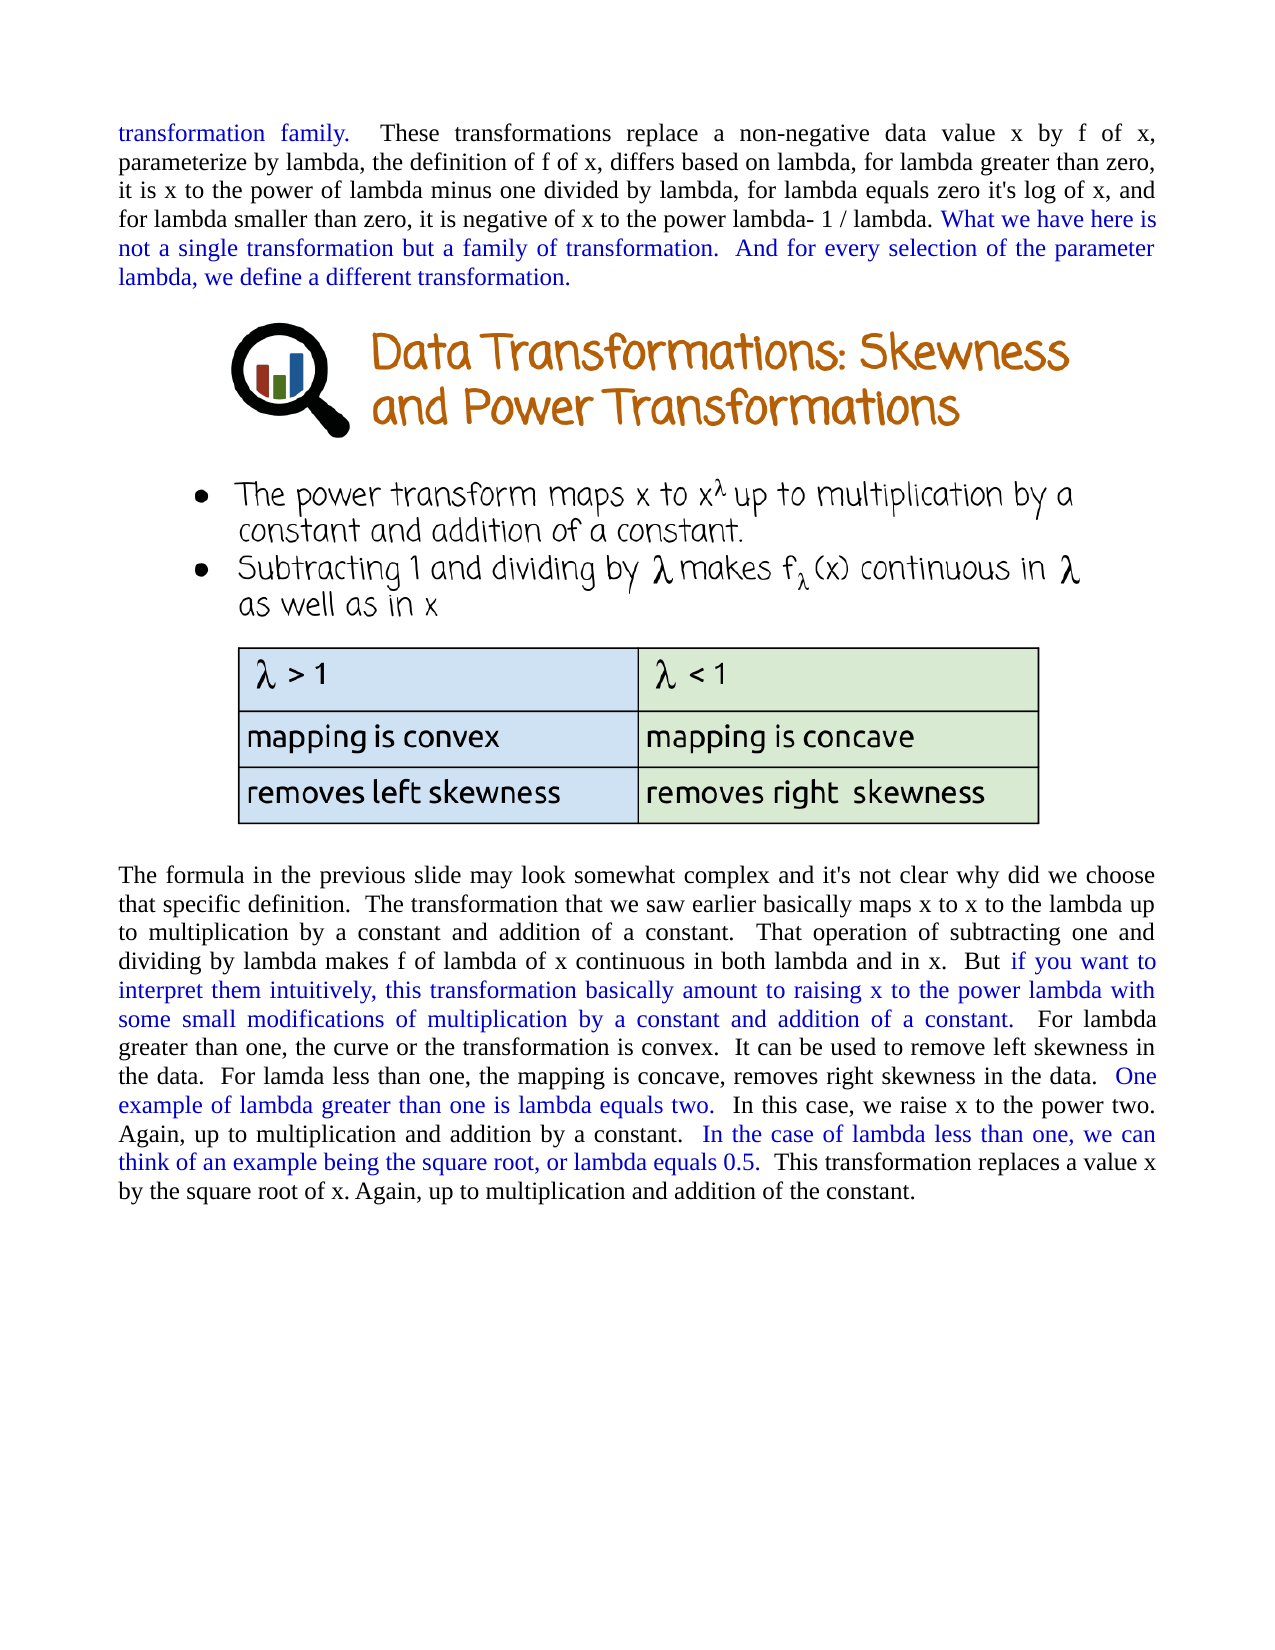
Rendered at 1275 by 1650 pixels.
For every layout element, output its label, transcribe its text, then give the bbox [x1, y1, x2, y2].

text transformation family. These transformations replace a non-negative data value x by f of x, parameterize by lambda, the definition of f of x, differs based on lambda, for lambda greater than zero, it is x to the power of lambda minus one divided by lambda, for lambda equals zero it's log of x, and for lambda smaller than zero, it is negative of x to the power lambda- 1 / lambda. What we have here is not a single transformation but a family of transformation. And for every selection of the parameter lambda, we define a different transformation. [118, 118, 1157, 291]
text The formula in the previous slide may look somewhat complex and it's not clear why did we choose that specific definition. The transformation that we saw earlier basically maps x to x to the lambda up to multiplication by a constant and addition of a constant. That operation of subtracting one and dividing by lambda makes f of lambda of x continuous in both lambda and in x. But if you want to interpret them intuitively, this transformation basically amount to raising x to the power lambda with some small modifications of multiplication by a constant and addition of a constant. For lambda greater than one, the curve or the transformation is convex. It can be used to remove left skewness in the data. For lamda less than one, the mapping is concave, removes right skewness in the data. One example of lambda greater than one is lambda equals two. In this case, we raise x to the power two. Again, up to multiplication and addition by a constant. In the case of lambda less than one, we can think of an example being the square root, or lambda equals 0.5. This transformation replaces a value x by the square root of x. Again, up to multiplication and addition of the constant. [118, 860, 1157, 1205]
picture [118, 319, 1157, 832]
